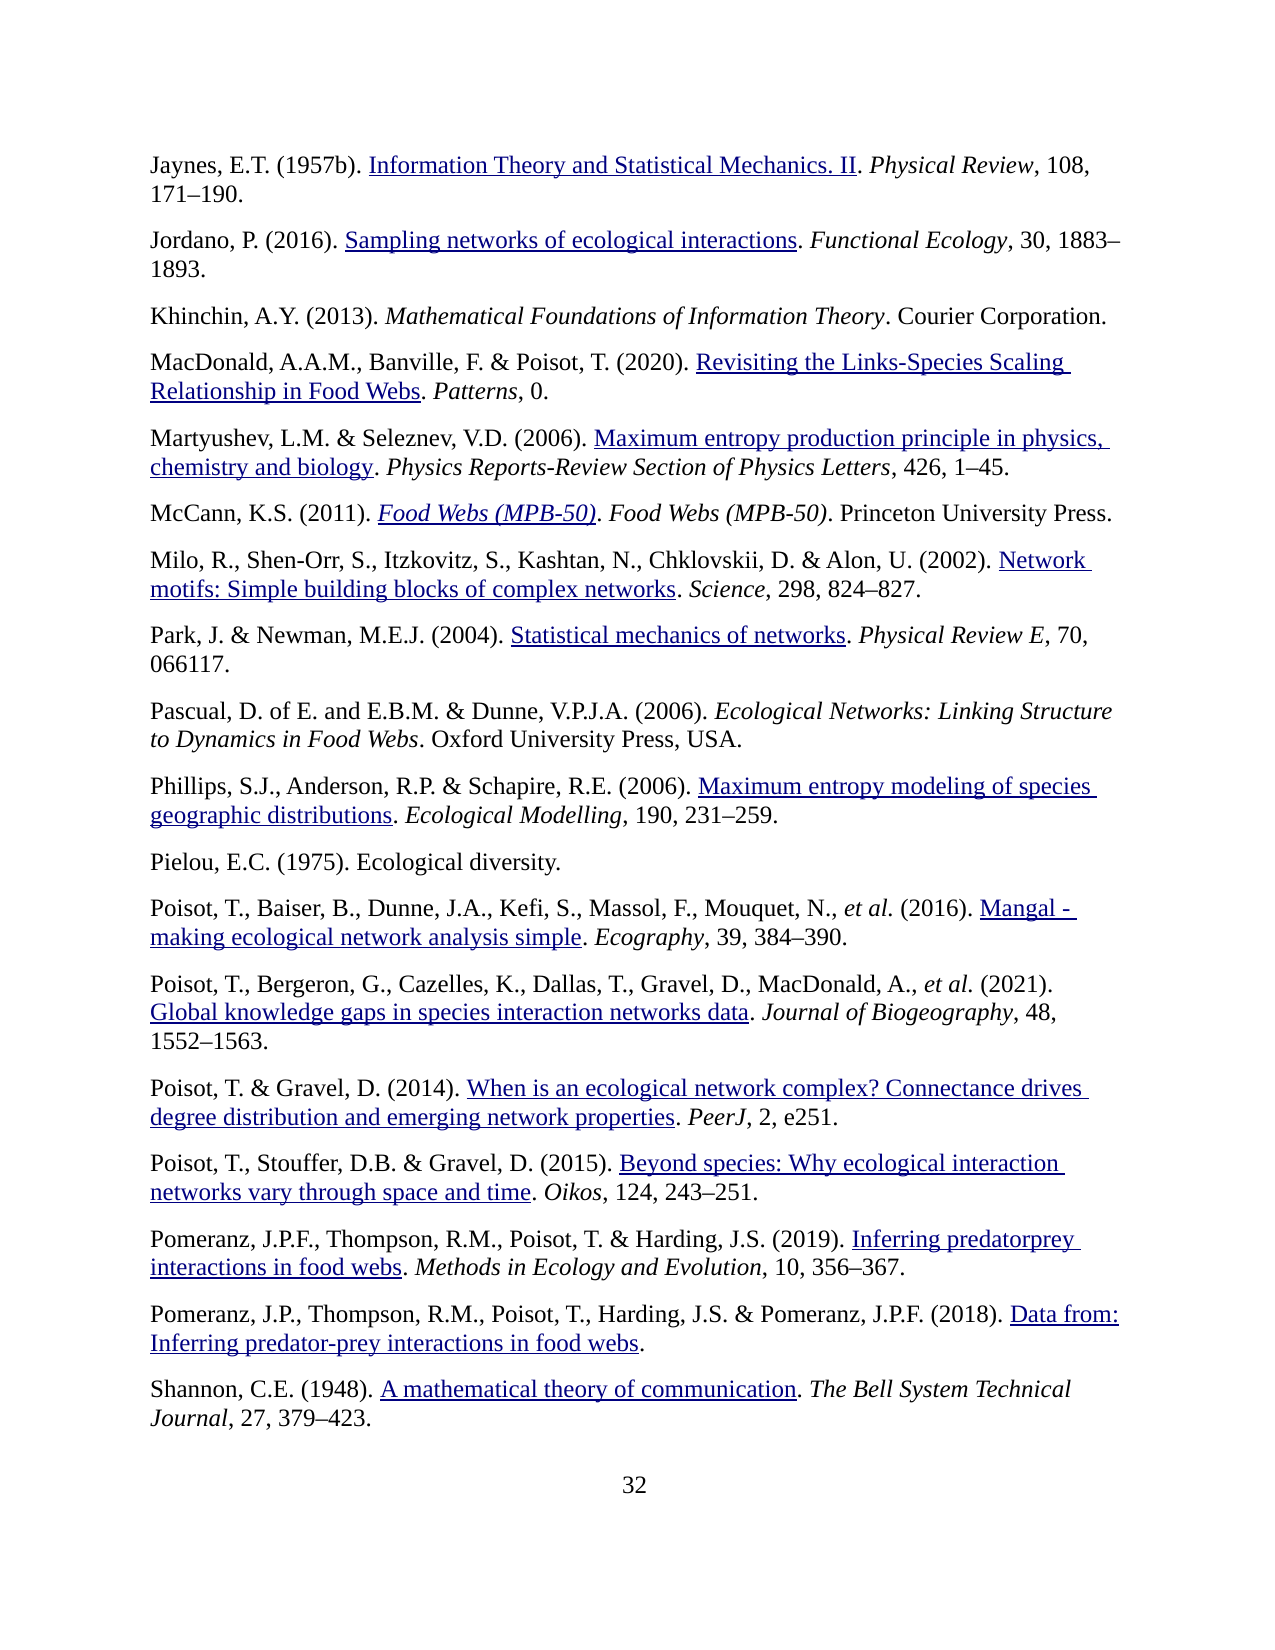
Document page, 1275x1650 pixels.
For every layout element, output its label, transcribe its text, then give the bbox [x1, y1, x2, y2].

text Jaynes, E.T. (1957b). Information Theory and Statistical Mechanics. II. Physical Review, 108, 171–190. [150, 150, 1125, 207]
text Pomeranz, J.P., Thompson, R.M., Poisot, T., Harding, J.S. & Pomeranz, J.P.F. (2018). Data from: Inferring predator-prey interactions in food webs. [150, 1299, 1125, 1357]
text Poisot, T., Stouffer, D.B. & Gravel, D. (2015). Beyond species: Why ecological interaction networks vary through space and time. Oikos, 124, 243–251. [150, 1148, 1125, 1206]
text Jordano, P. (2016). Sampling networks of ecological interactions. Functional Ecology, 30, 1883–1893. [150, 225, 1125, 283]
text Poisot, T., Baiser, B., Dunne, J.A., Kefi, S., Massol, F., Mouquet, N., et al. (2016). Mangal - making ecological network analysis simple. Ecography, 39, 384–390. [150, 893, 1125, 951]
text Pomeranz, J.P.F., Thompson, R.M., Poisot, T. & Harding, J.S. (2019). Inferring predatorprey interactions in food webs. Methods in Ecology and Evolution, 10, 356–367. [150, 1224, 1125, 1281]
text Pielou, E.C. (1975). Ecological diversity. [150, 847, 1125, 875]
text Phillips, S.J., Anderson, R.P. & Schapire, R.E. (2006). Maximum entropy modeling of species geographic distributions. Ecological Modelling, 190, 231–259. [150, 771, 1125, 829]
text Poisot, T., Bergeron, G., Cazelles, K., Dallas, T., Gravel, D., MacDonald, A., et al. (2021). Global knowledge gaps in species interaction networks data. Journal of Biogeography, 48, 1552–1563. [150, 969, 1125, 1055]
text Milo, R., Shen-Orr, S., Itzkovitz, S., Kashtan, N., Chklovskii, D. & Alon, U. (2002). Network motifs: Simple building blocks of complex networks. Science, 298, 824–827. [150, 545, 1125, 602]
text Martyushev, L.M. & Seleznev, V.D. (2006). Maximum entropy production principle in physics, chemistry and biology. Physics Reports-Review Section of Physics Letters, 426, 1–45. [150, 423, 1125, 480]
text McCann, K.S. (2011). Food Webs (MPB-50). Food Webs (MPB-50). Princeton University Press. [150, 498, 1125, 527]
text Pascual, D. of E. and E.B.M. & Dunne, V.P.J.A. (2006). Ecological Networks: Linking Structure to Dynamics in Food Webs. Oxford University Press, USA. [150, 696, 1125, 753]
text Park, J. & Newman, M.E.J. (2004). Statistical mechanics of networks. Physical Review E, 70, 066117. [150, 620, 1125, 678]
text Poisot, T. & Gravel, D. (2014). When is an ecological network complex? Connectance drives degree distribution and emerging network properties. PeerJ, 2, e251. [150, 1073, 1125, 1130]
text Khinchin, A.Y. (2013). Mathematical Foundations of Information Theory. Courier Corporation. [150, 301, 1125, 329]
text MacDonald, A.A.M., Banville, F. & Poisot, T. (2020). Revisiting the Links-Species Scaling Relationship in Food Webs. Patterns, 0. [150, 347, 1125, 405]
text Shannon, C.E. (1948). A mathematical theory of communication. The Bell System Technical Journal, 27, 379–423. [150, 1374, 1125, 1432]
